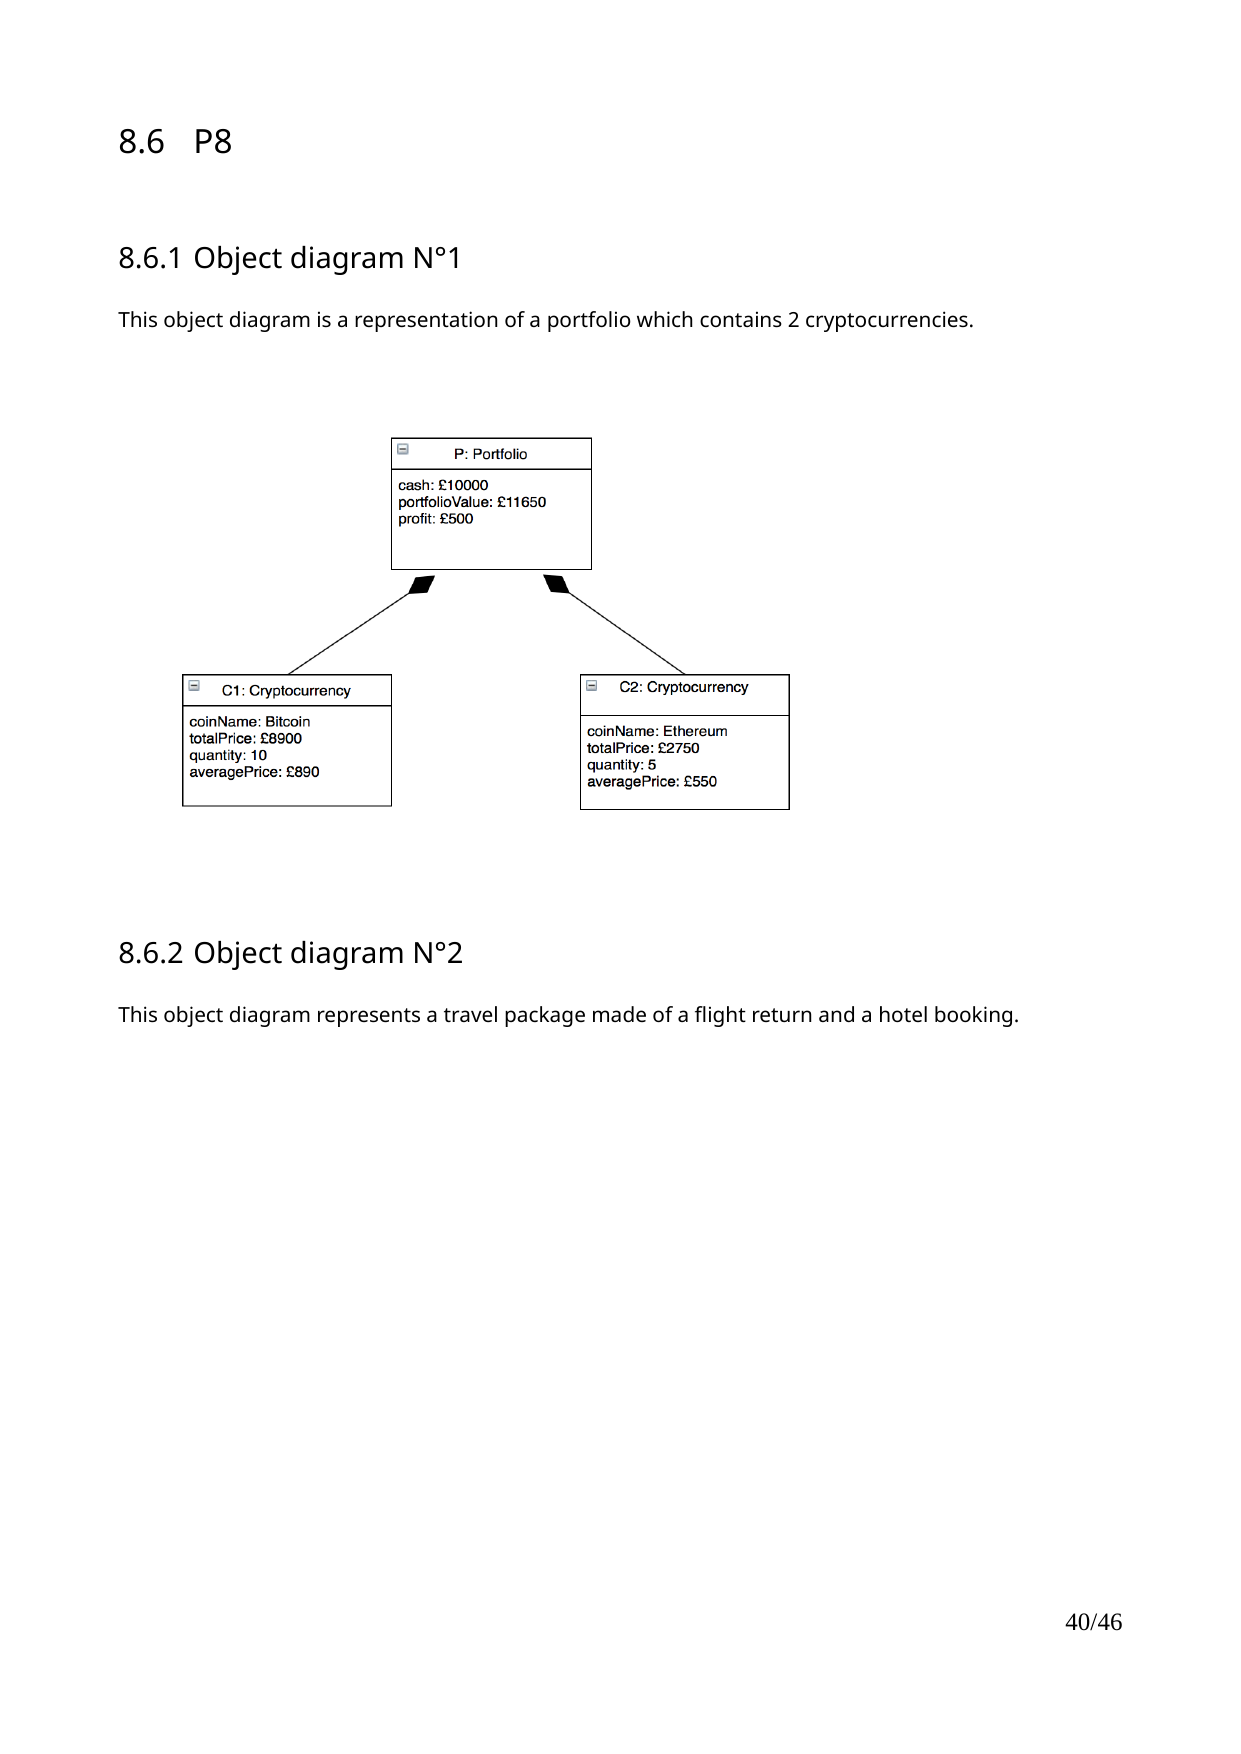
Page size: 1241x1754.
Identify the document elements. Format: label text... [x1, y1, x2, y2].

text This object diagram is a representation of a portfolio which contains 2 cryptocurrencies. [118, 305, 1122, 333]
text This object diagram represents a travel package made of a flight return and a hotel booking. [118, 1000, 1122, 1029]
title P8 [118, 118, 1122, 163]
picture [133, 381, 857, 847]
title Object diagram N°1 [118, 237, 1122, 277]
title Object diagram N°2 [118, 932, 1122, 972]
